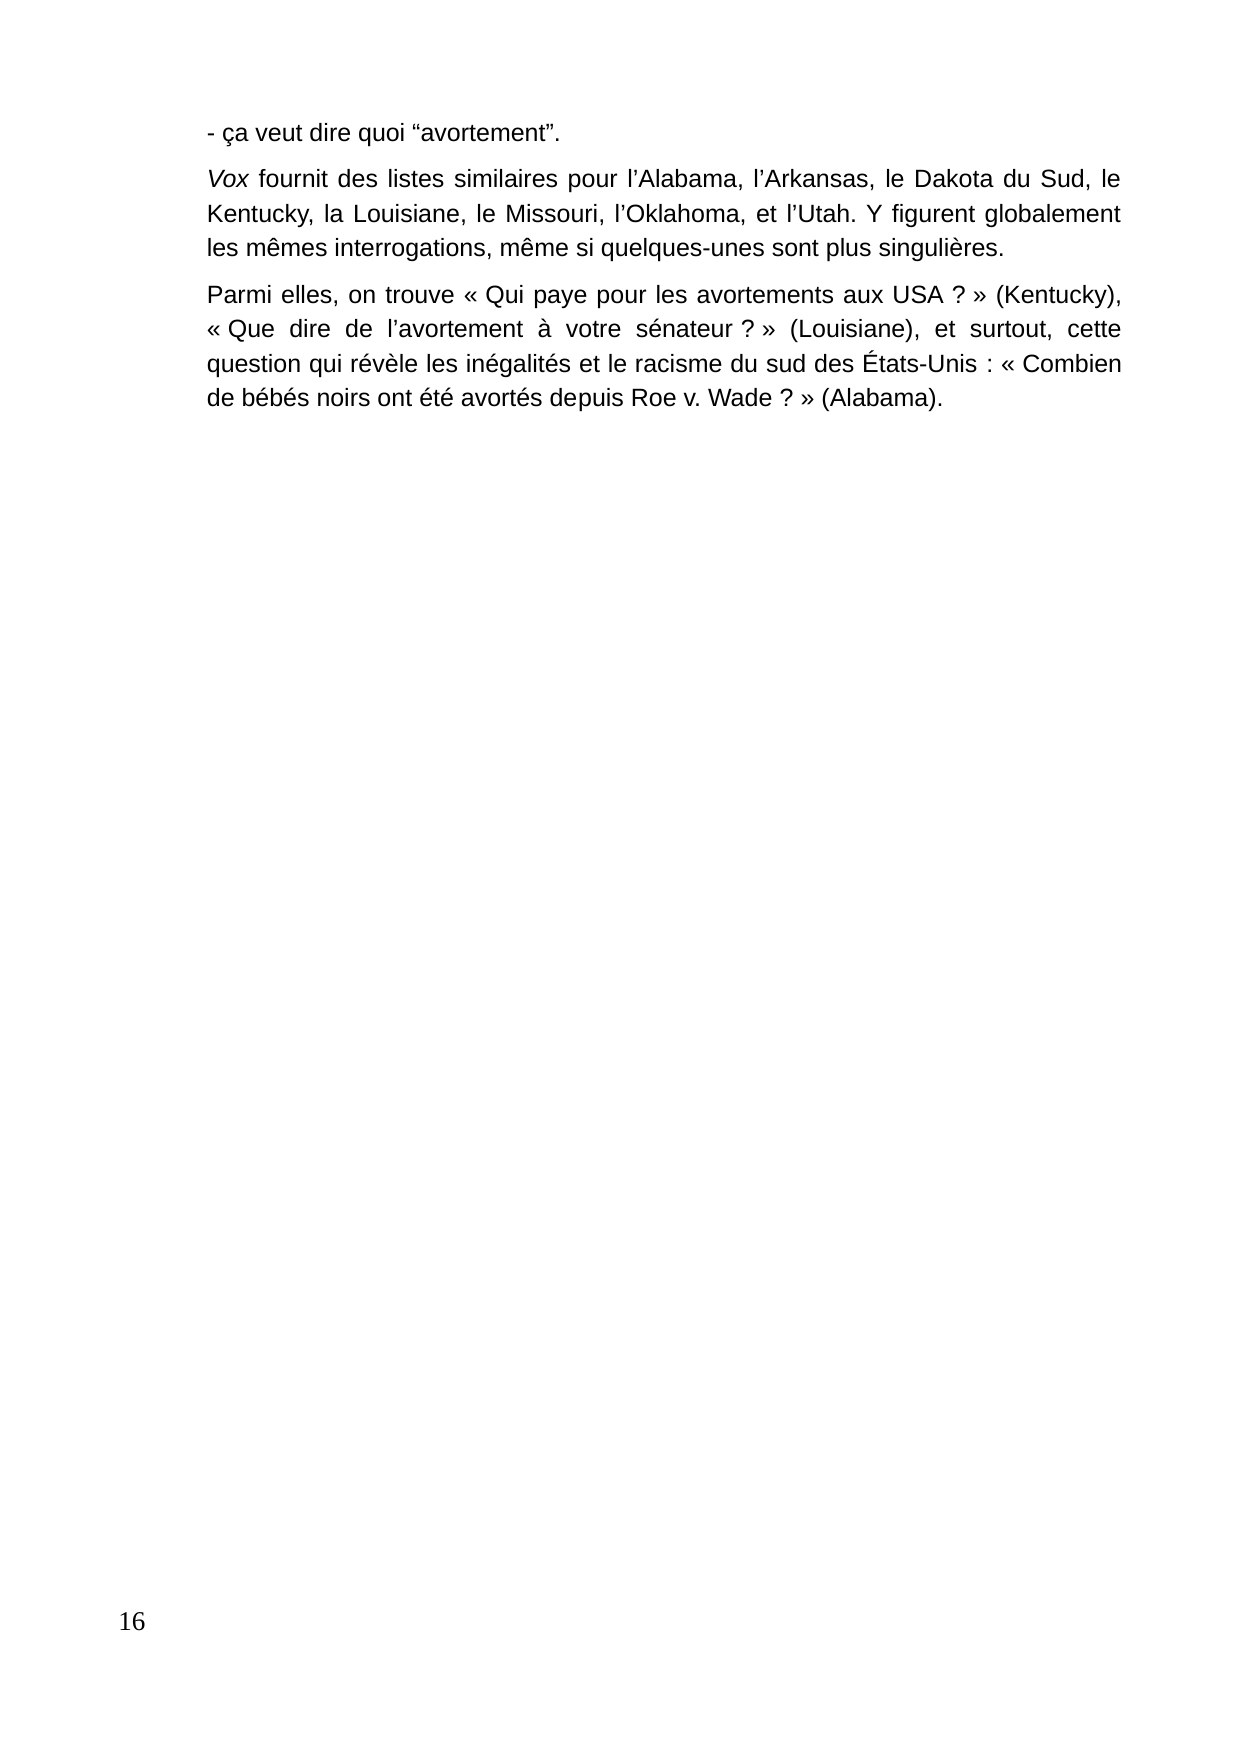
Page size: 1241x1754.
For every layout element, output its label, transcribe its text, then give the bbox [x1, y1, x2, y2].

text Vox fournit des listes similaires pour l’Alabama, l’Arkansas, le Dakota du Sud, le Kentucky, la Louisiane, le Missouri, l’Oklahoma, et l’Utah. Y figurent globalement les mêmes interrogations, même si quelques-unes sont plus singulières. [207, 164, 1122, 262]
text Parmi elles, on trouve « Qui paye pour les avortements aux USA ? » (Kentucky), « Que dire de l’avortement à votre sénateur ? » (Louisiane), et surtout, cette question qui révèle les inégalités et le racisme du sud des États-Unis : « Combien de bébés noirs ont été avortés depuis Roe v. Wade ? » (Alabama). [207, 279, 1122, 412]
text - ça veut dire quoi “avortement”. [207, 118, 1122, 147]
